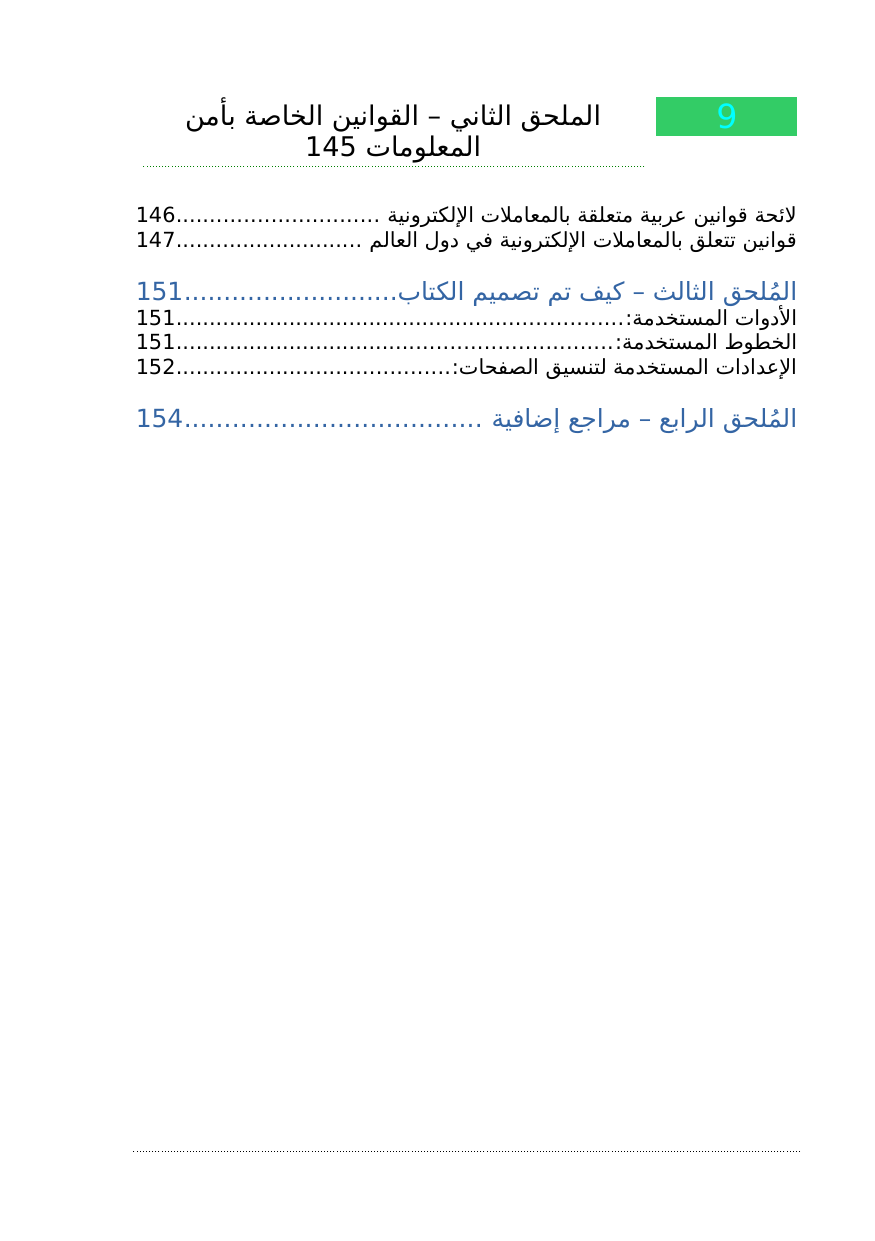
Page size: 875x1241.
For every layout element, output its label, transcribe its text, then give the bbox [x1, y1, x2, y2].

text قوانين تتعلق بالمعاملات الإلكترونية في دول العالم 147 [136, 228, 797, 252]
text الإعدادات المستخدمة لتنسيق الصفحات: 152 [136, 355, 797, 379]
text الأدوات المستخدمة: 151 [136, 306, 797, 330]
text لائحة قوانين عربية متعلقة بالمعاملات الإلكترونية 146 [136, 203, 797, 228]
subtitle المُلحق الثالث – كيف تم تصميم الكتاب 151 [136, 277, 797, 306]
subtitle المُلحق الرابع – مراجع إضافية 154 [136, 404, 797, 433]
text الخطوط المستخدمة: 151 [136, 330, 797, 355]
